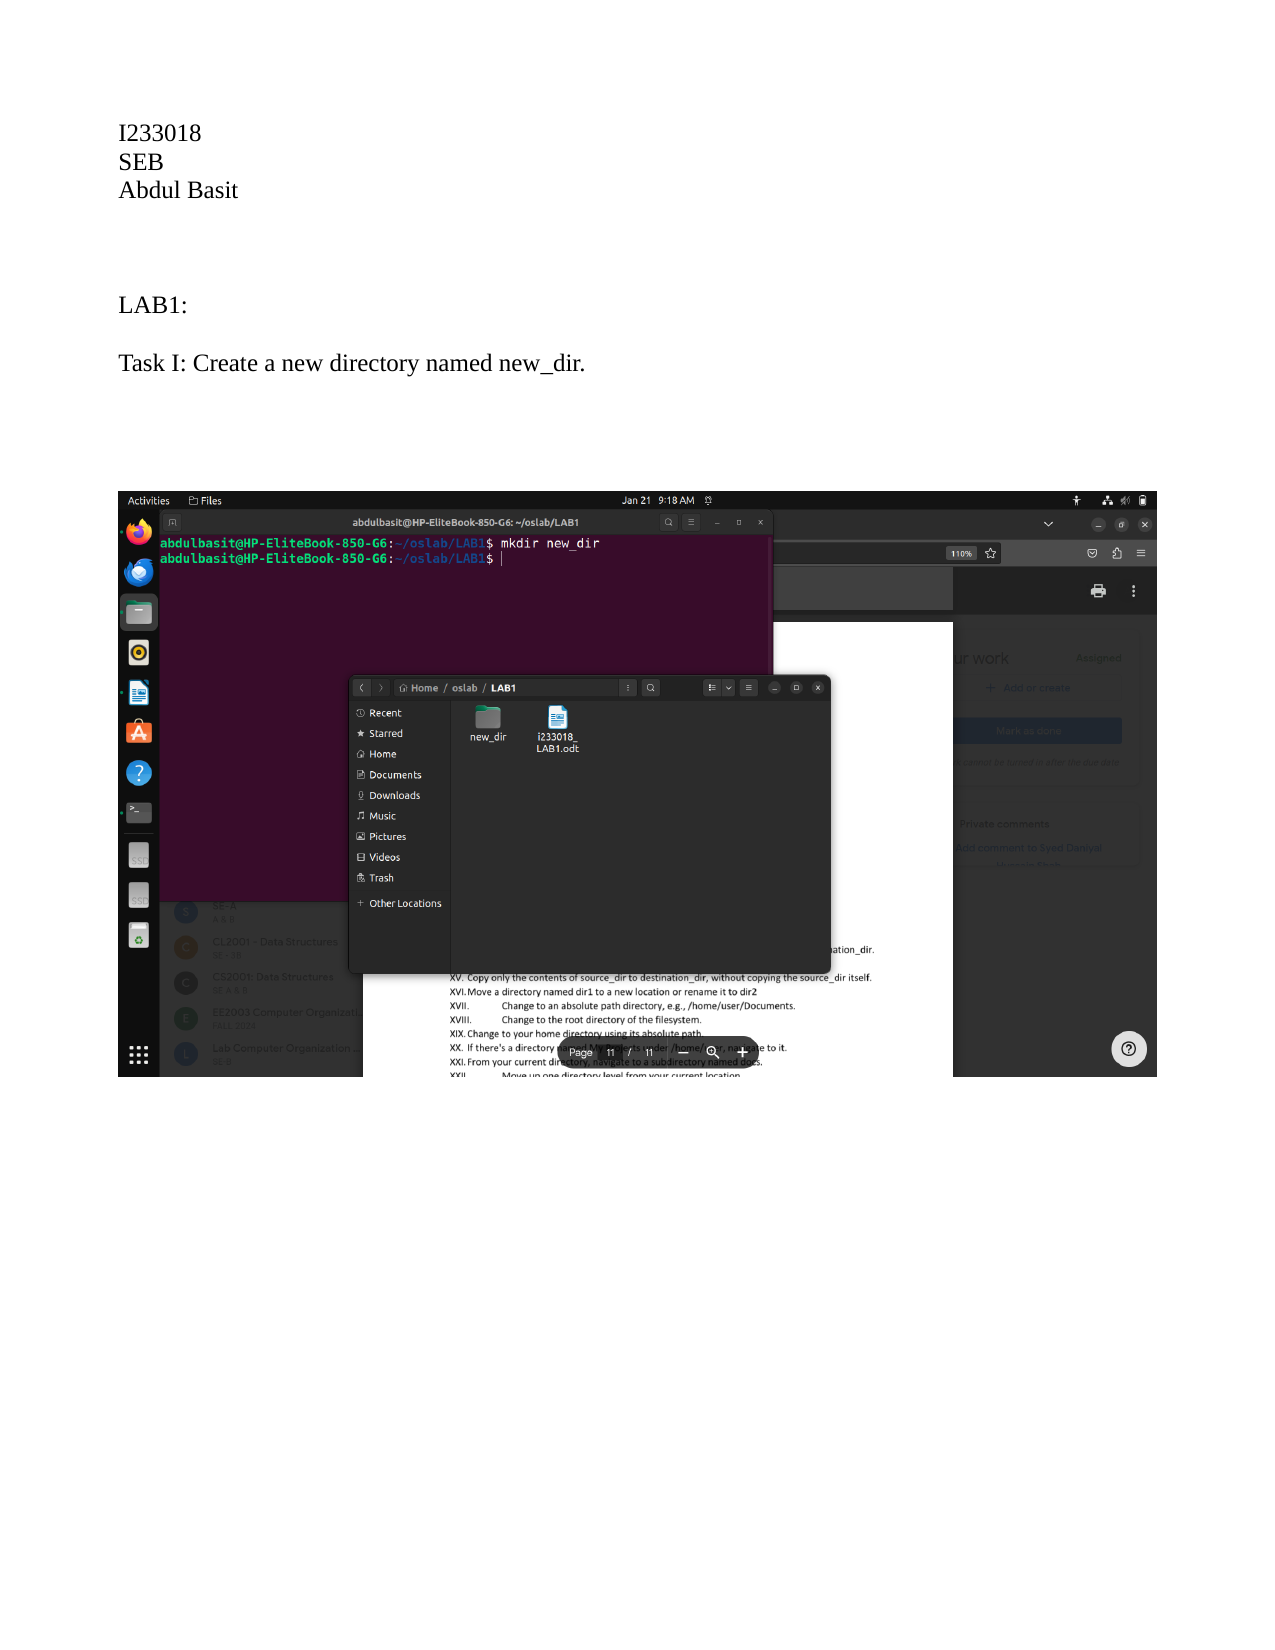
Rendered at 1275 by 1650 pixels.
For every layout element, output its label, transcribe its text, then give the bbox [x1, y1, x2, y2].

text I233018 [118, 118, 1157, 147]
text Task I: Create a new directory named new_dir. [118, 348, 1157, 377]
text SEB [118, 147, 1157, 176]
text Abdul Basit [118, 176, 1157, 204]
picture [118, 491, 1157, 1077]
text LAB1: [118, 291, 1157, 319]
